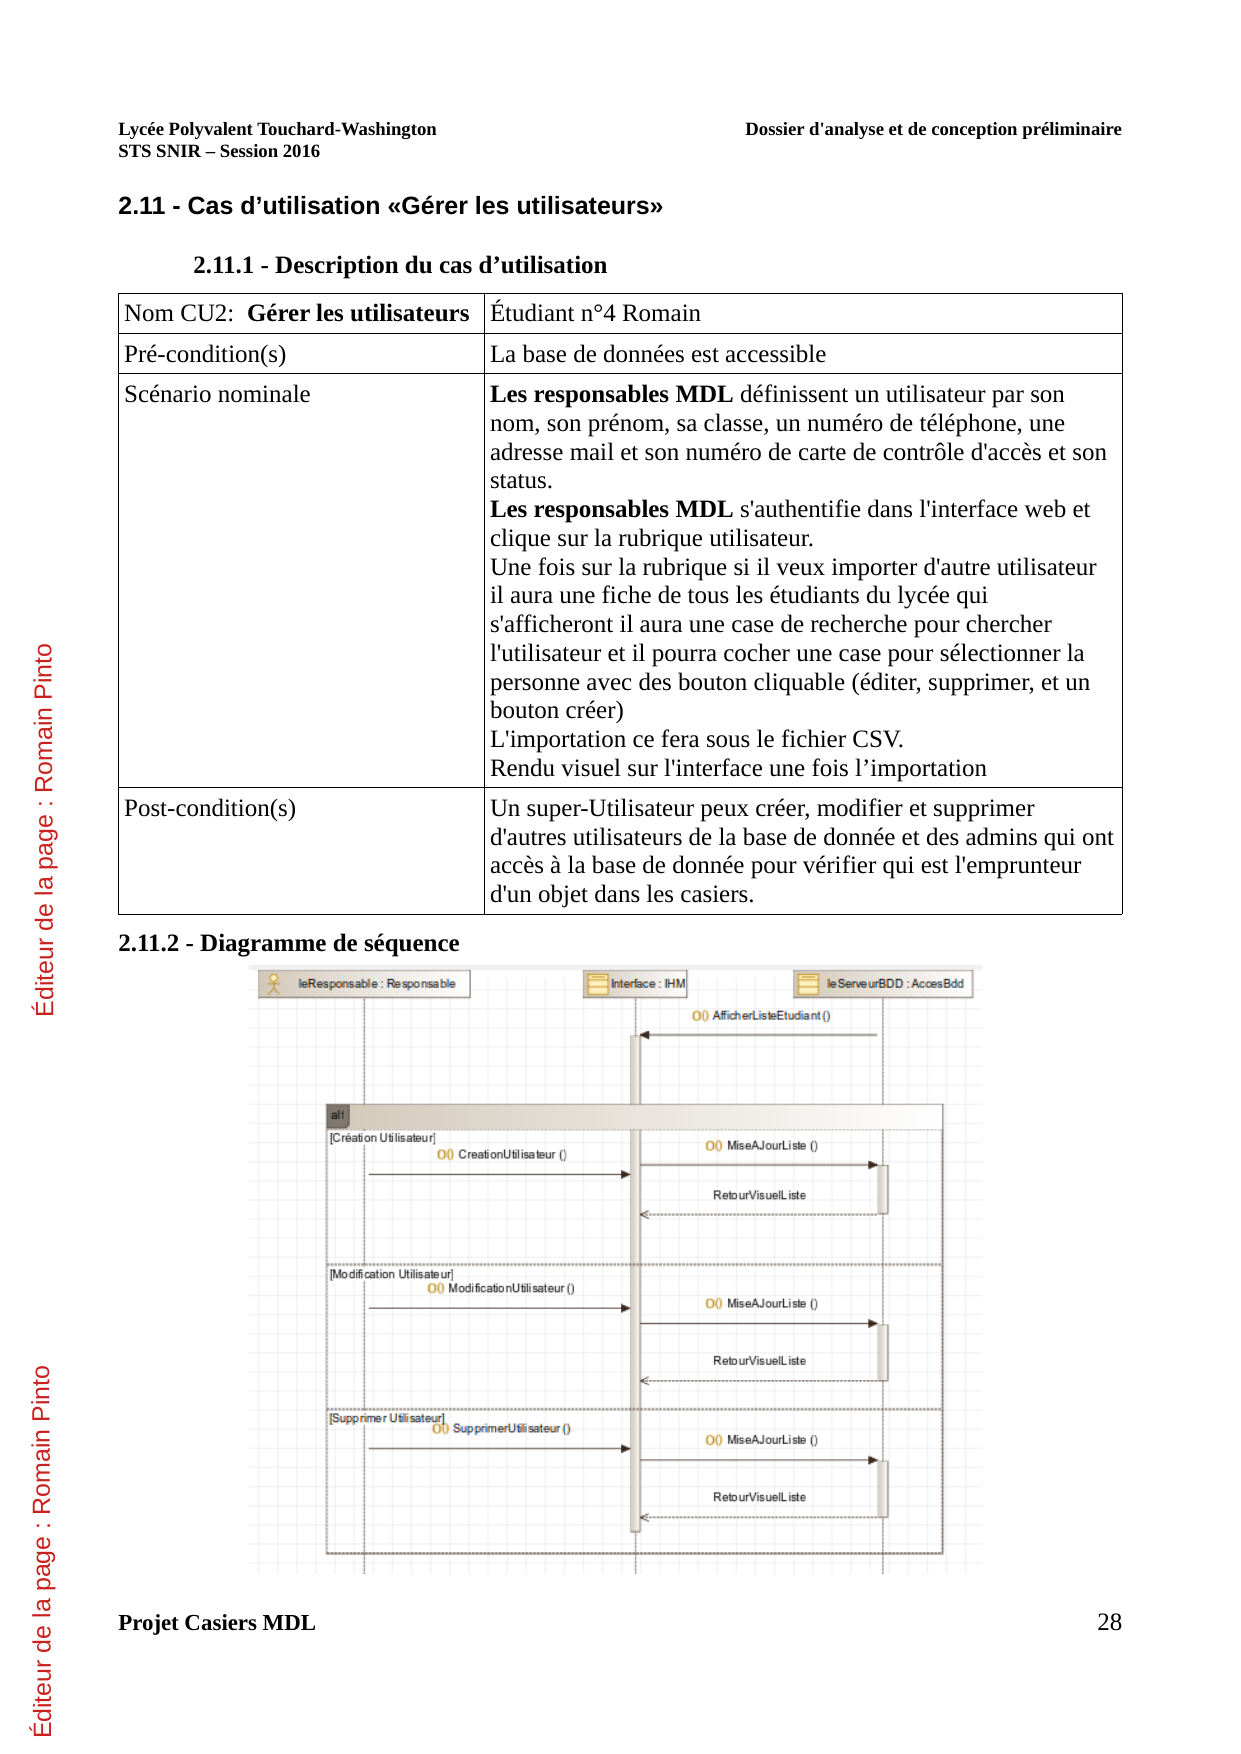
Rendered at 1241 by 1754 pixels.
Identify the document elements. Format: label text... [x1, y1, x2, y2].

picture [248, 965, 983, 1574]
table_header Étudiant n°4 Romain [485, 294, 1122, 333]
table_cell Post-condition(s) [119, 788, 484, 914]
table_cell Un super-Utilisateur peux créer, modifier et supprimer d'autres utilisateurs de la base de donnée et des admins qui ont accès à la base de donnée pour vérifier qui est l'emprunteur d'un objet dans les casiers. [485, 788, 1122, 914]
table_header Nom CU2: Gérer les utilisateurs [119, 294, 484, 333]
table_cell La base de données est accessible [485, 334, 1122, 373]
table_cell Pré-condition(s) [119, 334, 484, 373]
subtitle 2.11.2 - Diagramme de séquence [118, 928, 1122, 957]
subtitle 2.11.1 - Description du cas d’utilisation [118, 247, 1122, 280]
subtitle 2.11 - Cas d’utilisation «Gérer les utilisateurs» [118, 191, 1122, 219]
table_cell Les responsables MDL définissent un utilisateur par son nom, son prénom, sa classe, un numéro de téléphone, une adresse mail et son numéro de carte de contrôle d'accès et son status. Les responsables MDL s'authentifie dans l'interface web et clique sur la rubrique utilisateur. Une fois sur la rubrique si il veux importer d'autre utilisateur il aura une fiche de tous les étudiants du lycée qui s'afficheront il aura une case de recherche pour chercher l'utilisateur et il pourra cocher une case pour sélectionner la personne avec des bouton cliquable (éditer, supprimer, et un bouton créer) L'importation ce fera sous le fichier CSV. Rendu visuel sur l'interface une fois l’importation [485, 374, 1122, 787]
table_cell Scénario nominale [119, 374, 484, 787]
